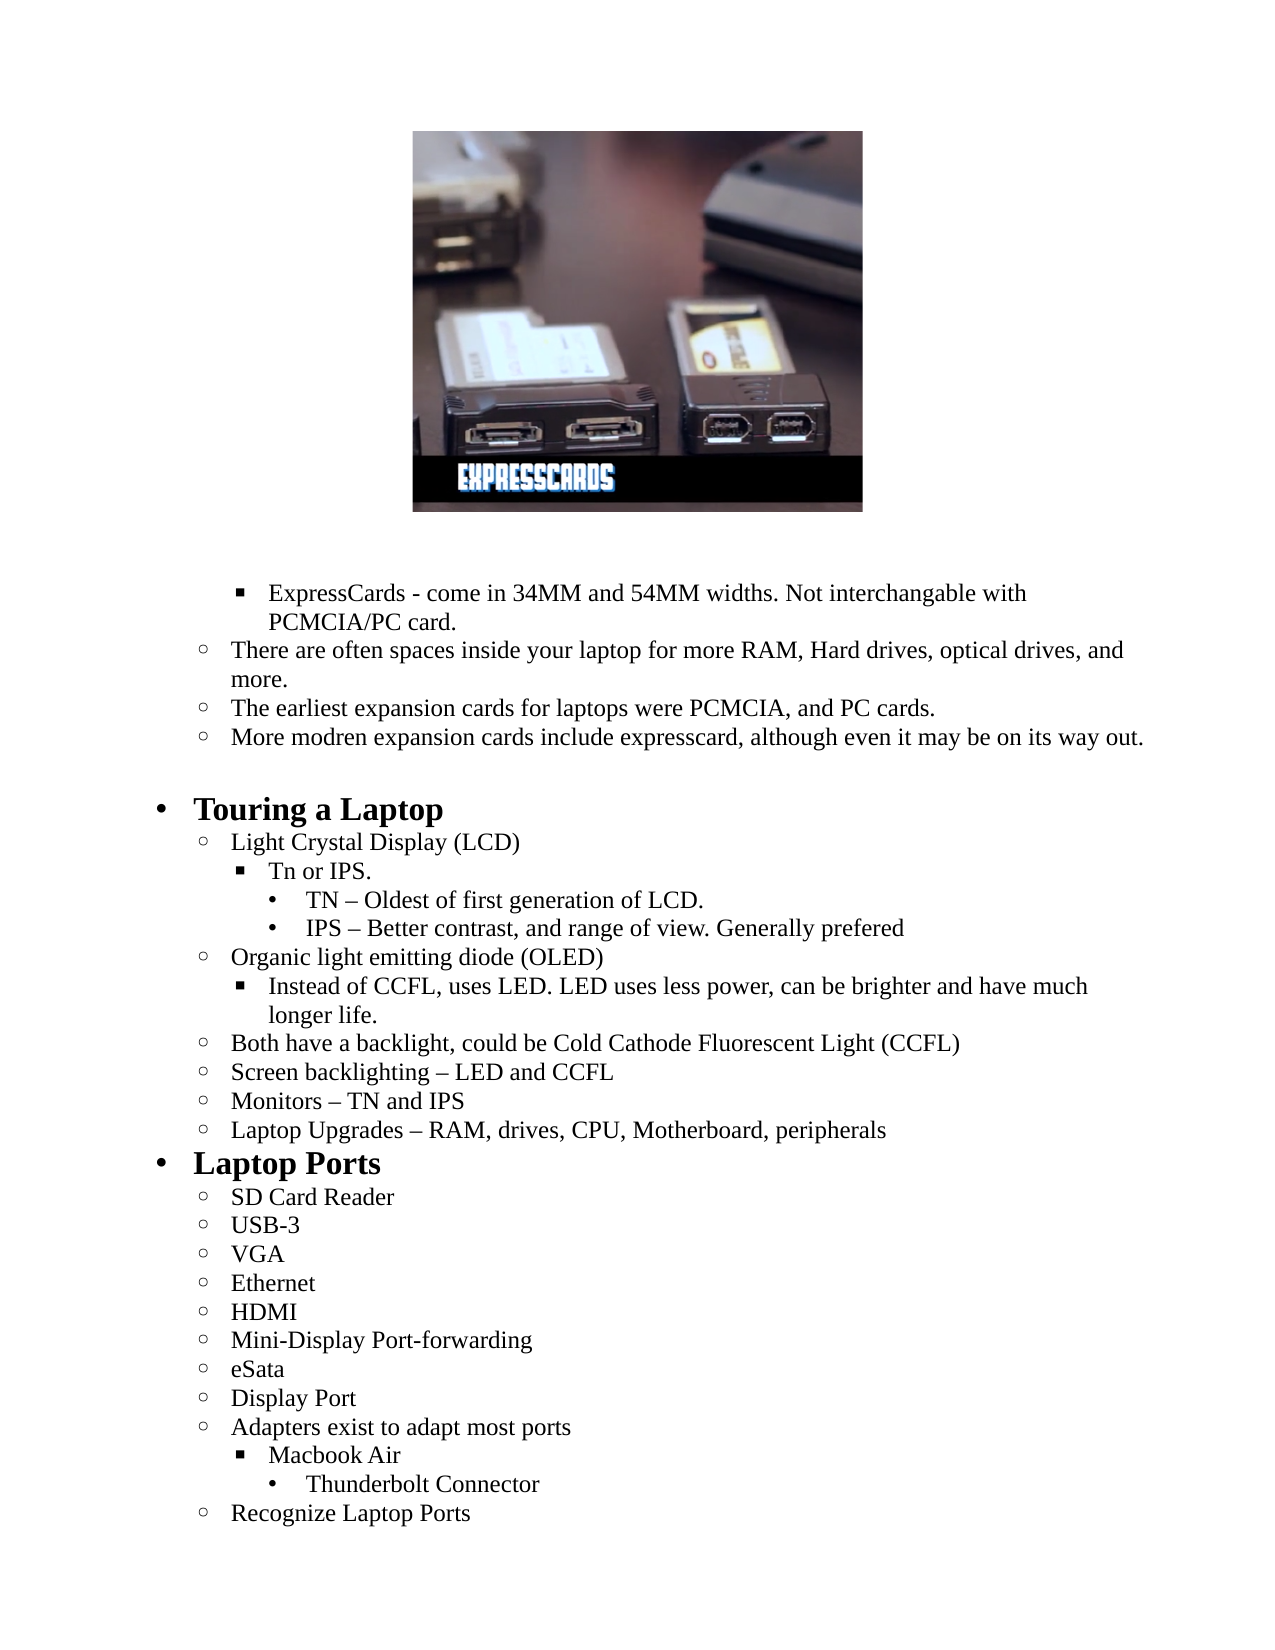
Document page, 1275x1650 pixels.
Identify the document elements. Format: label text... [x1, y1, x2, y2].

list Laptop Upgrades – RAM, drives, CPU, Motherboard, peripherals [193, 1115, 1157, 1143]
list TN – Oldest of first generation of LCD. [268, 885, 1157, 913]
list USB-3 [193, 1211, 1157, 1239]
list There are often spaces inside your laptop for more RAM, Hard drives, optical drives, and more. [193, 636, 1157, 693]
list Screen backlighting – LED and CCFL [193, 1057, 1157, 1086]
list eSata [193, 1354, 1157, 1383]
list Instead of CCFL, uses LED. LED uses less power, can be brighter and have much longer life. [231, 971, 1157, 1028]
list Display Port [193, 1383, 1157, 1412]
list Mini-Display Port-forwarding [193, 1326, 1157, 1354]
list IPS – Better contrast, and range of view. Generally prefered [268, 913, 1157, 942]
list ExpressCards - come in 34MM and 54MM widths. Not interchangable with PCMCIA/PC card. [231, 578, 1157, 636]
list Monitors – TN and IPS [193, 1086, 1157, 1115]
list SD Card Reader [193, 1182, 1157, 1211]
list VGA [193, 1239, 1157, 1268]
list Organic light emitting diode (OLED) [193, 942, 1157, 971]
list Ethernet [193, 1268, 1157, 1297]
list HDMI [193, 1297, 1157, 1326]
list Tn or IPS. [231, 856, 1157, 885]
list Both have a backlight, could be Cold Cathode Fluorescent Light (CCFL) [193, 1028, 1157, 1057]
list Macbook Air [231, 1441, 1157, 1469]
list Light Crystal Display (LCD) [193, 827, 1157, 856]
list Touring a Laptop [156, 789, 1157, 827]
list More modren expansion cards include expresscard, although even it may be on its way out. [193, 722, 1157, 751]
list Thunderbolt Connector [268, 1469, 1157, 1498]
list Adapters exist to adapt most ports [193, 1412, 1157, 1441]
list The earliest expansion cards for laptops were PCMCIA, and PC cards. [193, 693, 1157, 722]
list Recognize Laptop Ports [193, 1498, 1157, 1527]
picture [412, 131, 863, 512]
list Laptop Ports [156, 1143, 1157, 1182]
